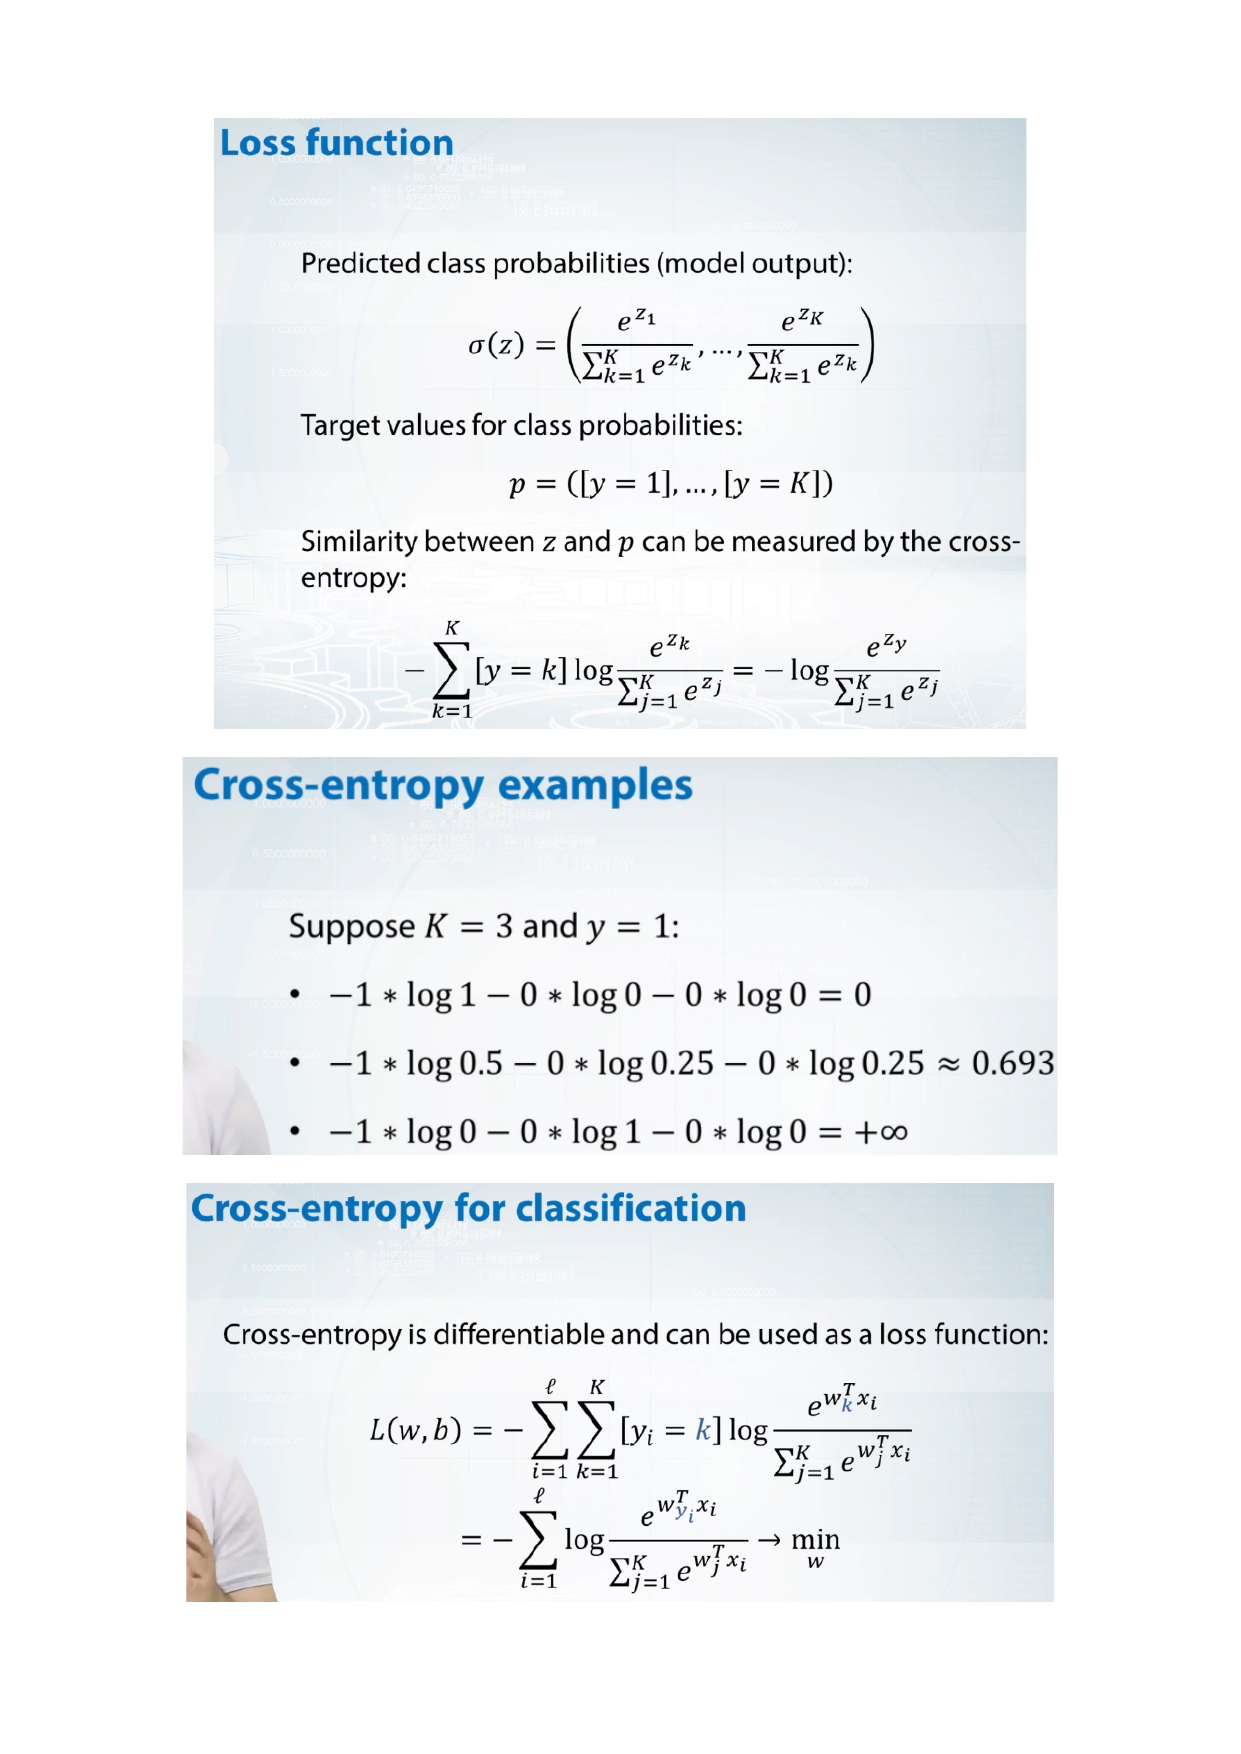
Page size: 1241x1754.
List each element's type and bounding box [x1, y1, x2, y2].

picture [186, 1183, 1054, 1602]
picture [213, 118, 1027, 729]
picture [182, 757, 1058, 1155]
